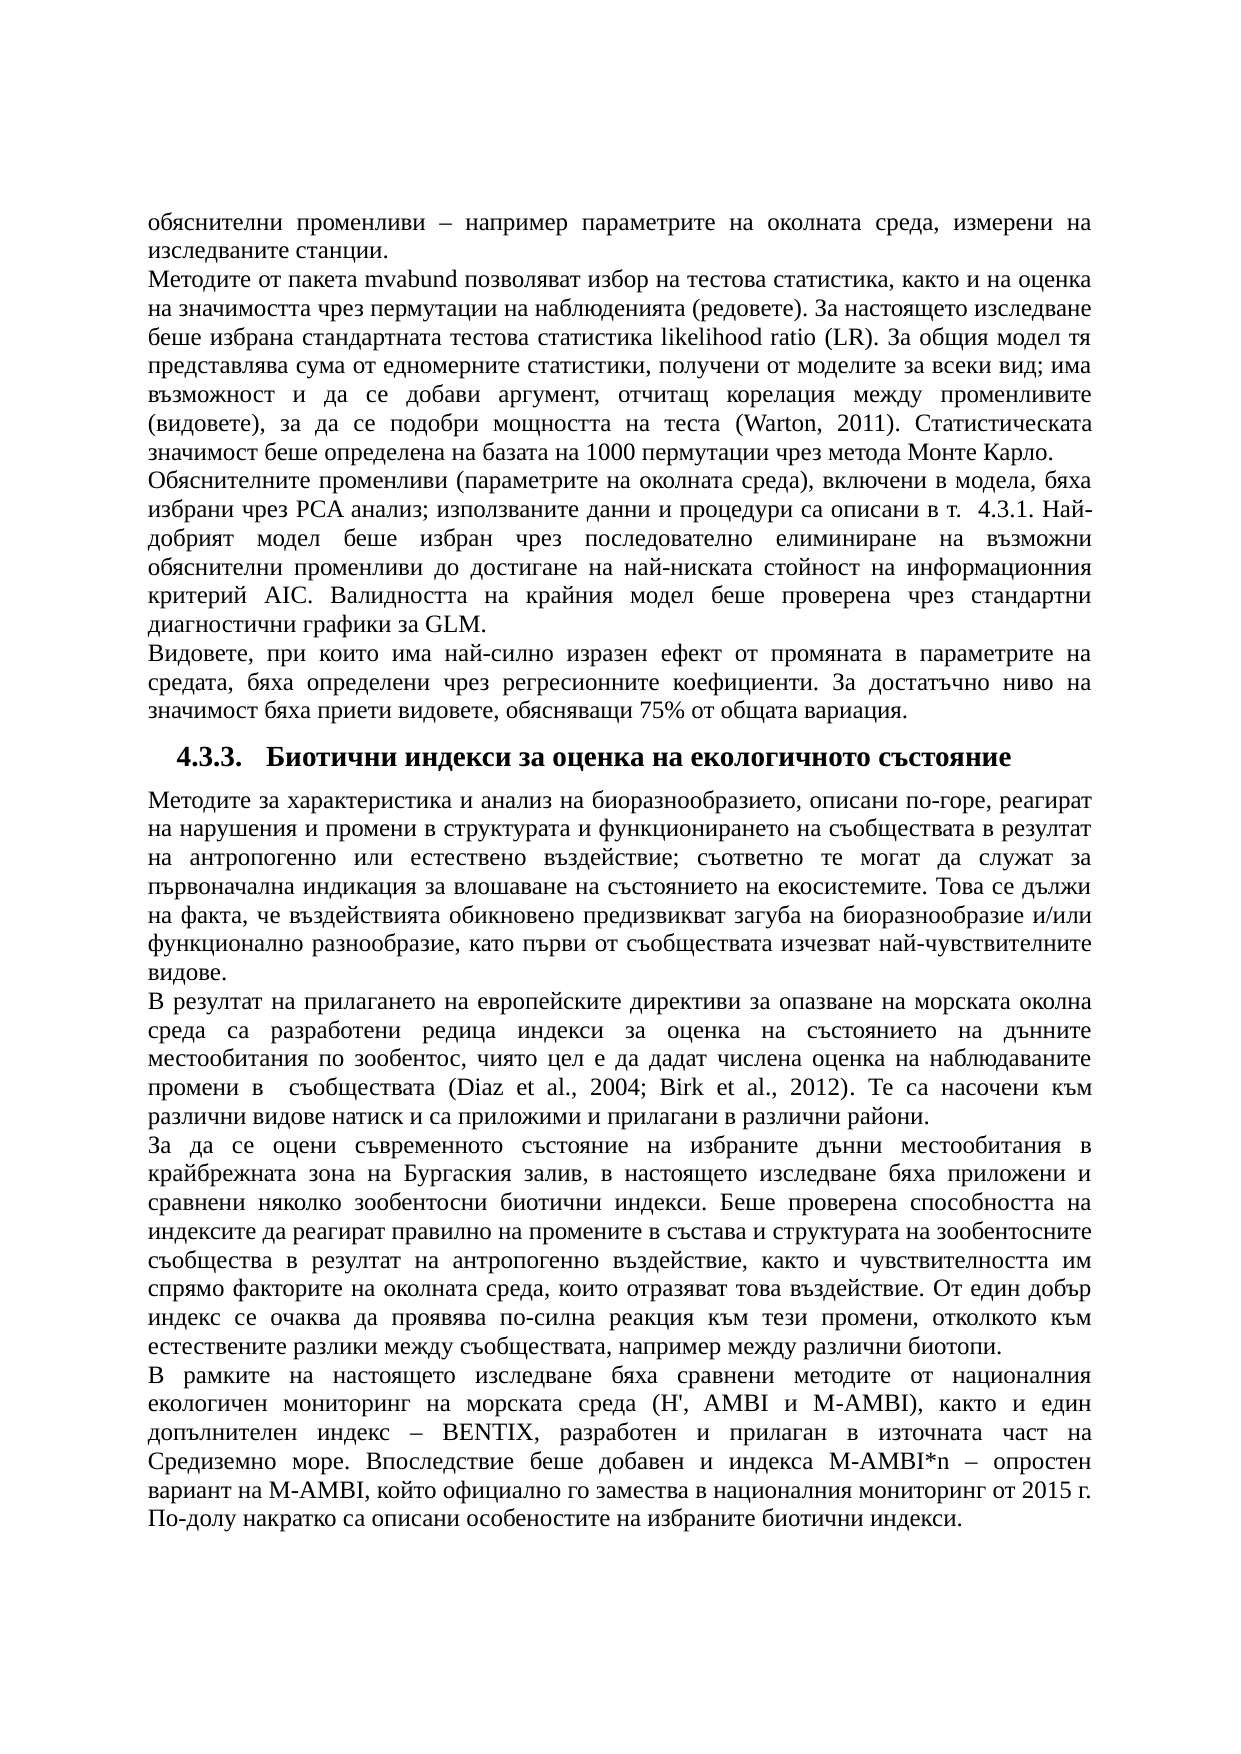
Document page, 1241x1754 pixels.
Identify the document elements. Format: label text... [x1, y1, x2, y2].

text обяснителни променливи – например параметрите на околната среда, измерени на изследваните станции. [148, 207, 1093, 264]
text Видовете, при които има най-силно изразен ефект от промяната в параметрите на средата, бяха определени чрез регресионните коефициенти. За достатъчно ниво на значимост бяха приети видовете, обясняващи 75% от общата вариация. [148, 638, 1093, 724]
text По-долу накратко са описани особеностите на избраните биотични индекси. [148, 1503, 1093, 1532]
subtitle Биотични индекси за оценка на екологичното състояние [242, 739, 1093, 772]
text Методите от пакета mvabund позволяват избор на тестова статистика, както и на оценка на значимостта чрез пермутации на наблюденията (редовете). За настоящето изследване беше избрана стандартната тестова статистика likelihood ratio (LR). За общия модел тя представлява сума от едномерните статистики, получени от моделите за всеки вид; има възможност и да се добави аргумент, отчитащ корелация между променливите (видовете), за да се подобри мощността на теста (Warton, 2011). Статистическата значимост беше определена на базата на 1000 пермутации чрез метода Монте Карло. [148, 264, 1093, 465]
text За да се оцени съвременното състояние на избраните дънни местообитания в крайбрежната зона на Бургаския залив, в настоящето изследване бяха приложени и сравнени няколко зообентосни биотични индекси. Беше проверена способността на индексите да реагират правилно на промените в състава и структурата на зообентосните съобщества в резултат на антропогенно въздействие, както и чувствителността им спрямо факторите на околната среда, които отразяват това въздействие. От един добър индекс се очаква да проявява по-силна реакция към тези промени, отколкото към естествените разлики между съобществата, например между различни биотопи. [148, 1130, 1093, 1360]
text В резултат на прилагането на европейските директиви за опазване на морската околна среда са разработени редица индекси за оценка на състоянието на дънните местообитания по зообентос, чиято цел е да дадат числена оценка на наблюдаваните промени в съобществата (Diaz et al., 2004; Birk et al., 2012). Те са насочени към различни видове натиск и са приложими и прилагани в различни райони. [148, 986, 1093, 1130]
text Обяснителните променливи (параметрите на околната среда), включени в модела, бяха избрани чрез PCA анализ; използваните данни и процедури са описани в т. 4.3.1. Най-добрият модел беше избран чрез последователно елиминиране на възможни обяснителни променливи до достигане на най-ниската стойност на информационния критерий AIC. Валидността на крайния модел беше проверена чрез стандартни диагностични графики за GLM. [148, 465, 1093, 638]
text В рамките на настоящето изследване бяха сравнени методите от националния екологичен мониторинг на морската среда (H', AMBI и M-AMBI), както и един допълнителен индекс – BENTIX, разработен и прилаган в източната част на Средиземно море. Впоследствие беше добавен и индекса M-AMBI*n – опростен вариант на M-AMBI, който официално го замества в националния мониторинг от 2015 г. [148, 1360, 1093, 1503]
text Методите за характеристика и анализ на биоразнообразието, описани по-горе, реагират на нарушения и промени в структурата и функционирането на съобществата в резултат на антропогенно или естествено въздействие; съответно те могат да служат за първоначална индикация за влошаване на състоянието на екосистемите. Това се дължи на факта, че въздействията обикновено предизвикват загуба на биоразнообразие и/или функционално разнообразие, като първи от съобществата изчезват най-чувствителните видове. [148, 785, 1093, 986]
